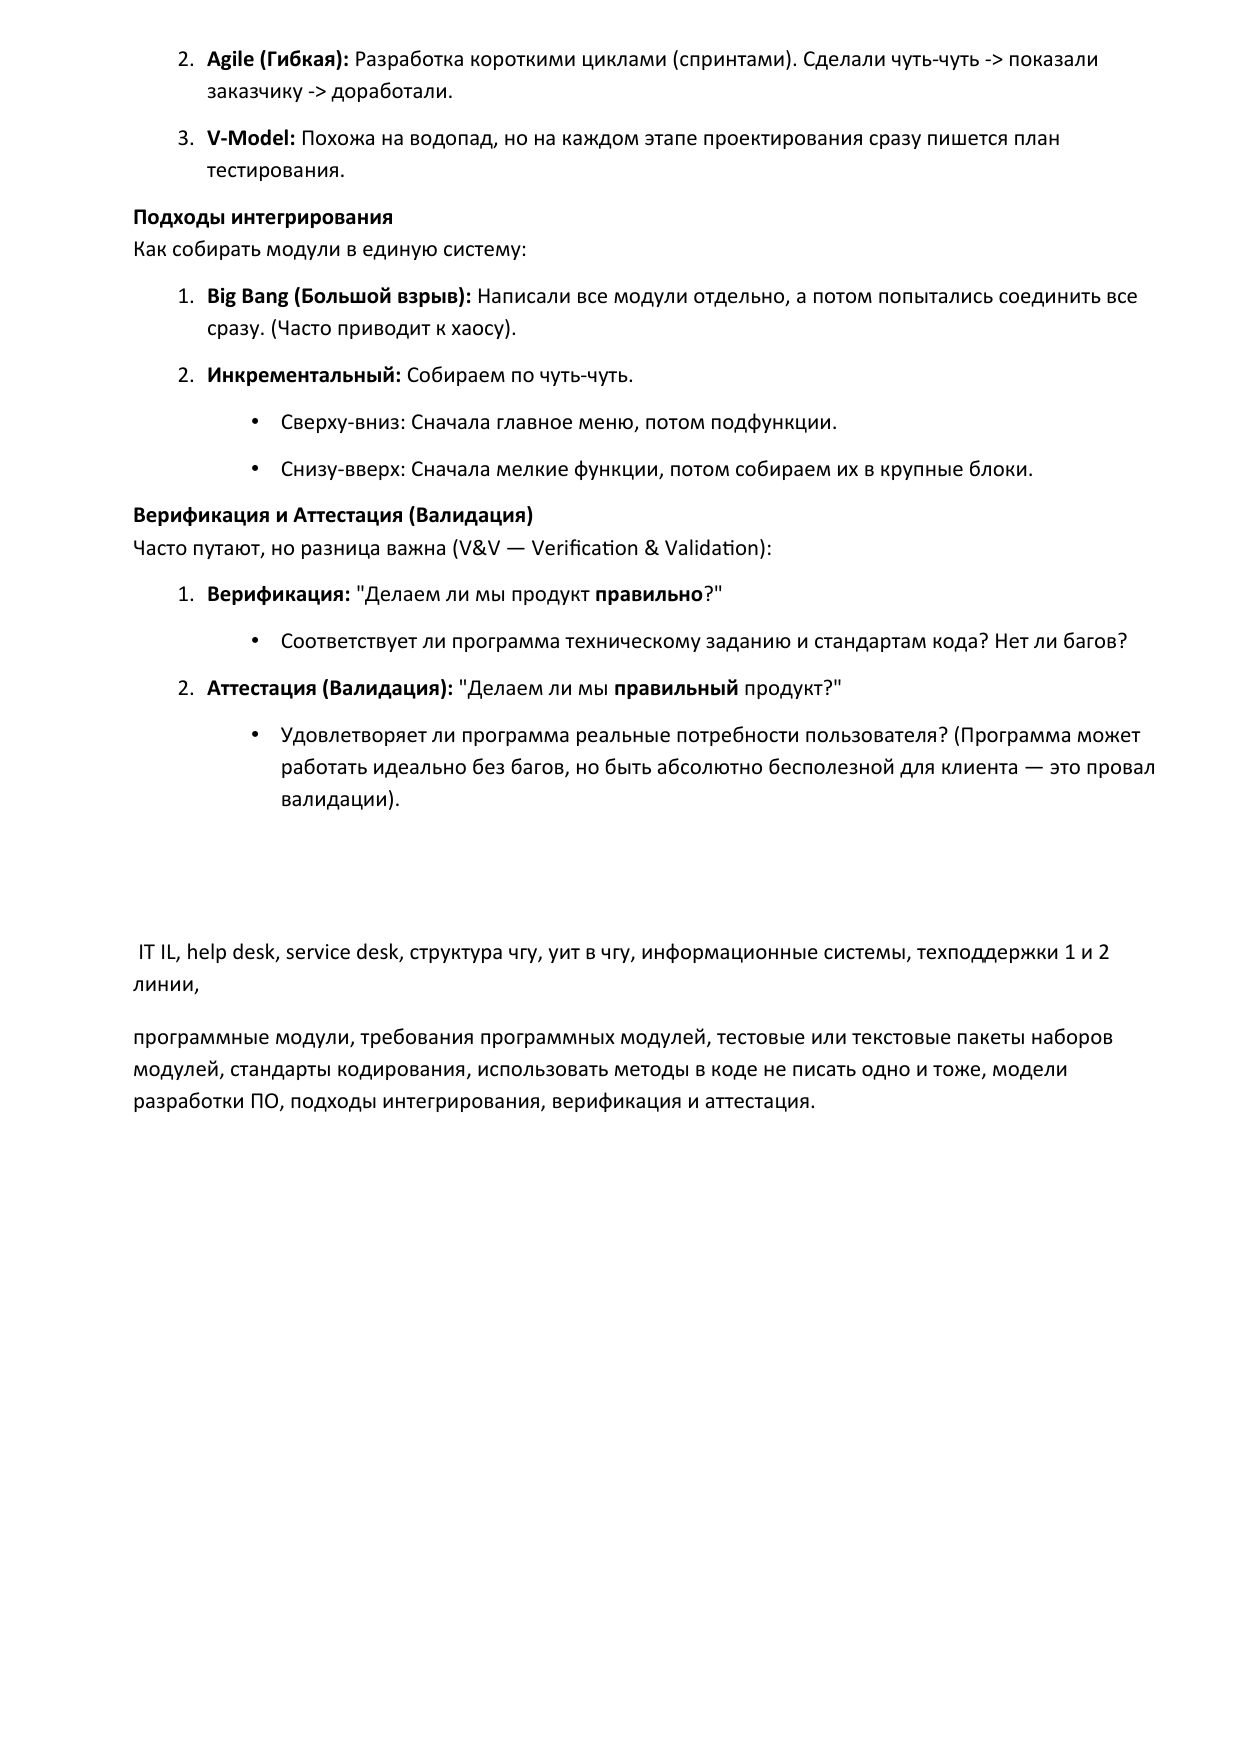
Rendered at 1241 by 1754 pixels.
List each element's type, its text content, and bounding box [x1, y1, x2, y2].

text IT IL, help desk, service desk, структура чгу, уит в чгу, информационные системы, техподдержки 1 и 2 линии, [133, 937, 1181, 997]
text Подходы интегрирования Как собирать модули в единую систему: [133, 202, 1181, 262]
list Аттестация (Валидация): "Делаем ли мы правильный продукт?" [177, 673, 1181, 701]
list Agile (Гибкая): Разработка короткими циклами (спринтами). Сделали чуть-чуть -> показали заказчику -> доработали. [177, 44, 1181, 104]
text программные модули, требования программных модулей, тестовые или текстовые пакеты наборов модулей, стандарты кодирования, использовать методы в коде не писать одно и тоже, модели разработки ПО, подходы интегрирования, верификация и аттестация. [133, 1022, 1181, 1114]
list Верификация: "Делаем ли мы продукт правильно?" [177, 579, 1181, 607]
list Соответствует ли программа техническому заданию и стандартам кода? Нет ли багов? [251, 626, 1181, 654]
list V-Model: Похожа на водопад, но на каждом этапе проектирования сразу пишется план тестирования. [177, 123, 1181, 183]
list Big Bang (Большой взрыв): Написали все модули отдельно, а потом попытались соединить все сразу. (Часто приводит к хаосу). [177, 281, 1181, 341]
list Сверху-вниз: Сначала главное меню, потом подфункции. [251, 407, 1181, 435]
list Снизу-вверх: Сначала мелкие функции, потом собираем их в крупные блоки. [251, 454, 1181, 482]
text Верификация и Аттестация (Валидация) Часто путают, но разница важна (V&V — Verification & Validation): [133, 501, 1181, 561]
list Удовлетворяет ли программа реальные потребности пользователя? (Программа может работать идеально без багов, но быть абсолютно бесполезной для клиента — это провал валидации). [251, 720, 1181, 812]
list Инкрементальный: Собираем по чуть-чуть. [177, 360, 1181, 388]
